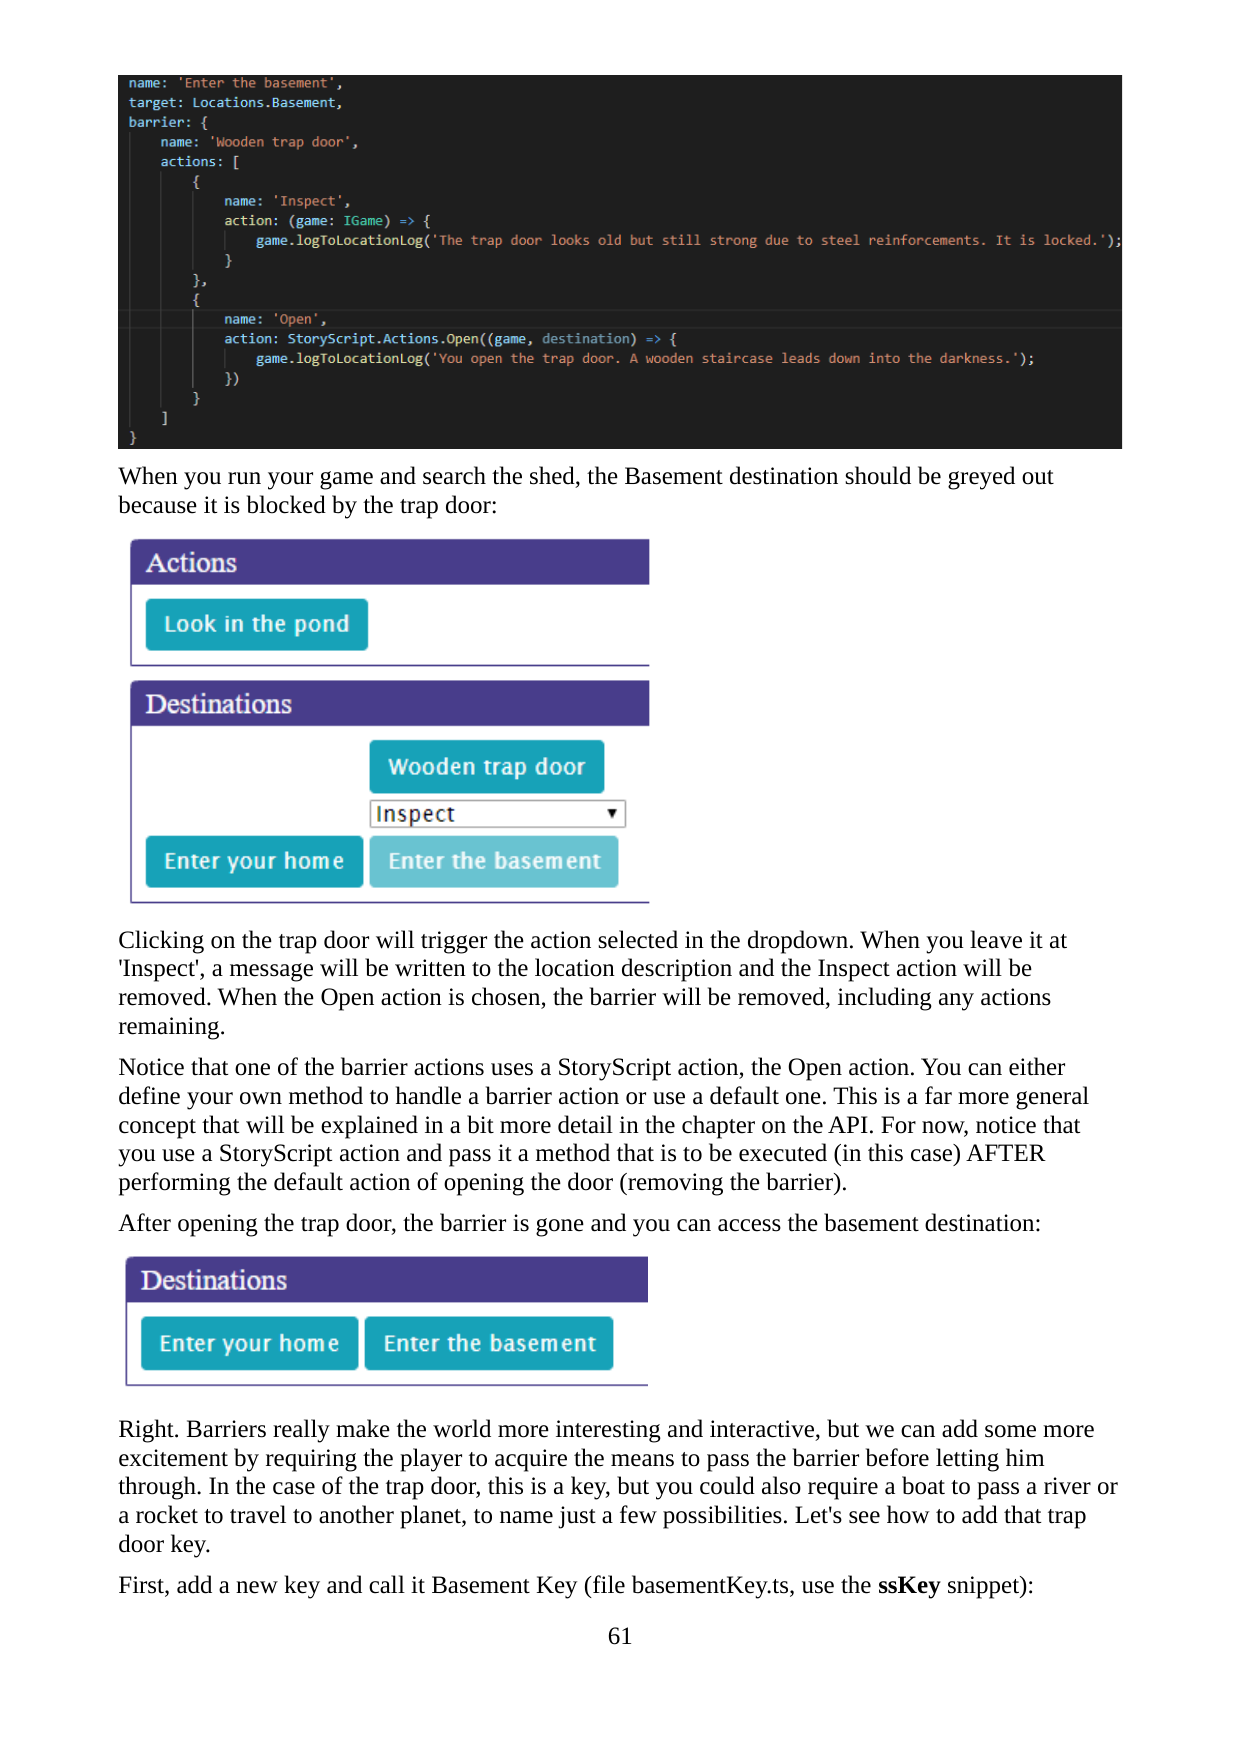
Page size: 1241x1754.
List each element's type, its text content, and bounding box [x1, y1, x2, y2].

text When you run your game and search the shed, the Basement destination should be greyed out because it is blocked by the trap door: [118, 461, 1122, 518]
text First, add a new key and call it Basement Key (file basementKey.ts, use the ssKey snippet): [118, 1570, 1122, 1599]
text Clicking on the trap door will trigger the action selected in the dropdown. When you leave it at 'Inspect', a message will be written to the location description and the Inspect action will be removed. When the Open action is chosen, the barrier will be removed, including any actions remaining. [118, 925, 1122, 1040]
text After opening the trap door, the barrier is gone and you can access the basement destination: [118, 1208, 1122, 1237]
text Notice that one of the barrier actions uses a StoryScript action, the Open action. You can either define your own method to handle a barrier action or use a default one. This is a far more general concept that will be explained in a bit more detail in the chapter on the API. For now, notice that you use a StoryScript action and pass it a method that is to be executed (in this case) AFTER performing the default action of opening the door (removing the barrier). [118, 1052, 1122, 1196]
text Right. Barriers really make the world more interesting and interactive, but we can add some more excitement by requiring the player to acquire the means to pass the barrier before letting him through. In the case of the trap door, this is a key, but you could also require a boat to pass a river or a rocket to travel to another planet, to name just a few possibilities. Let's see how to add that trap door key. [118, 1414, 1122, 1558]
